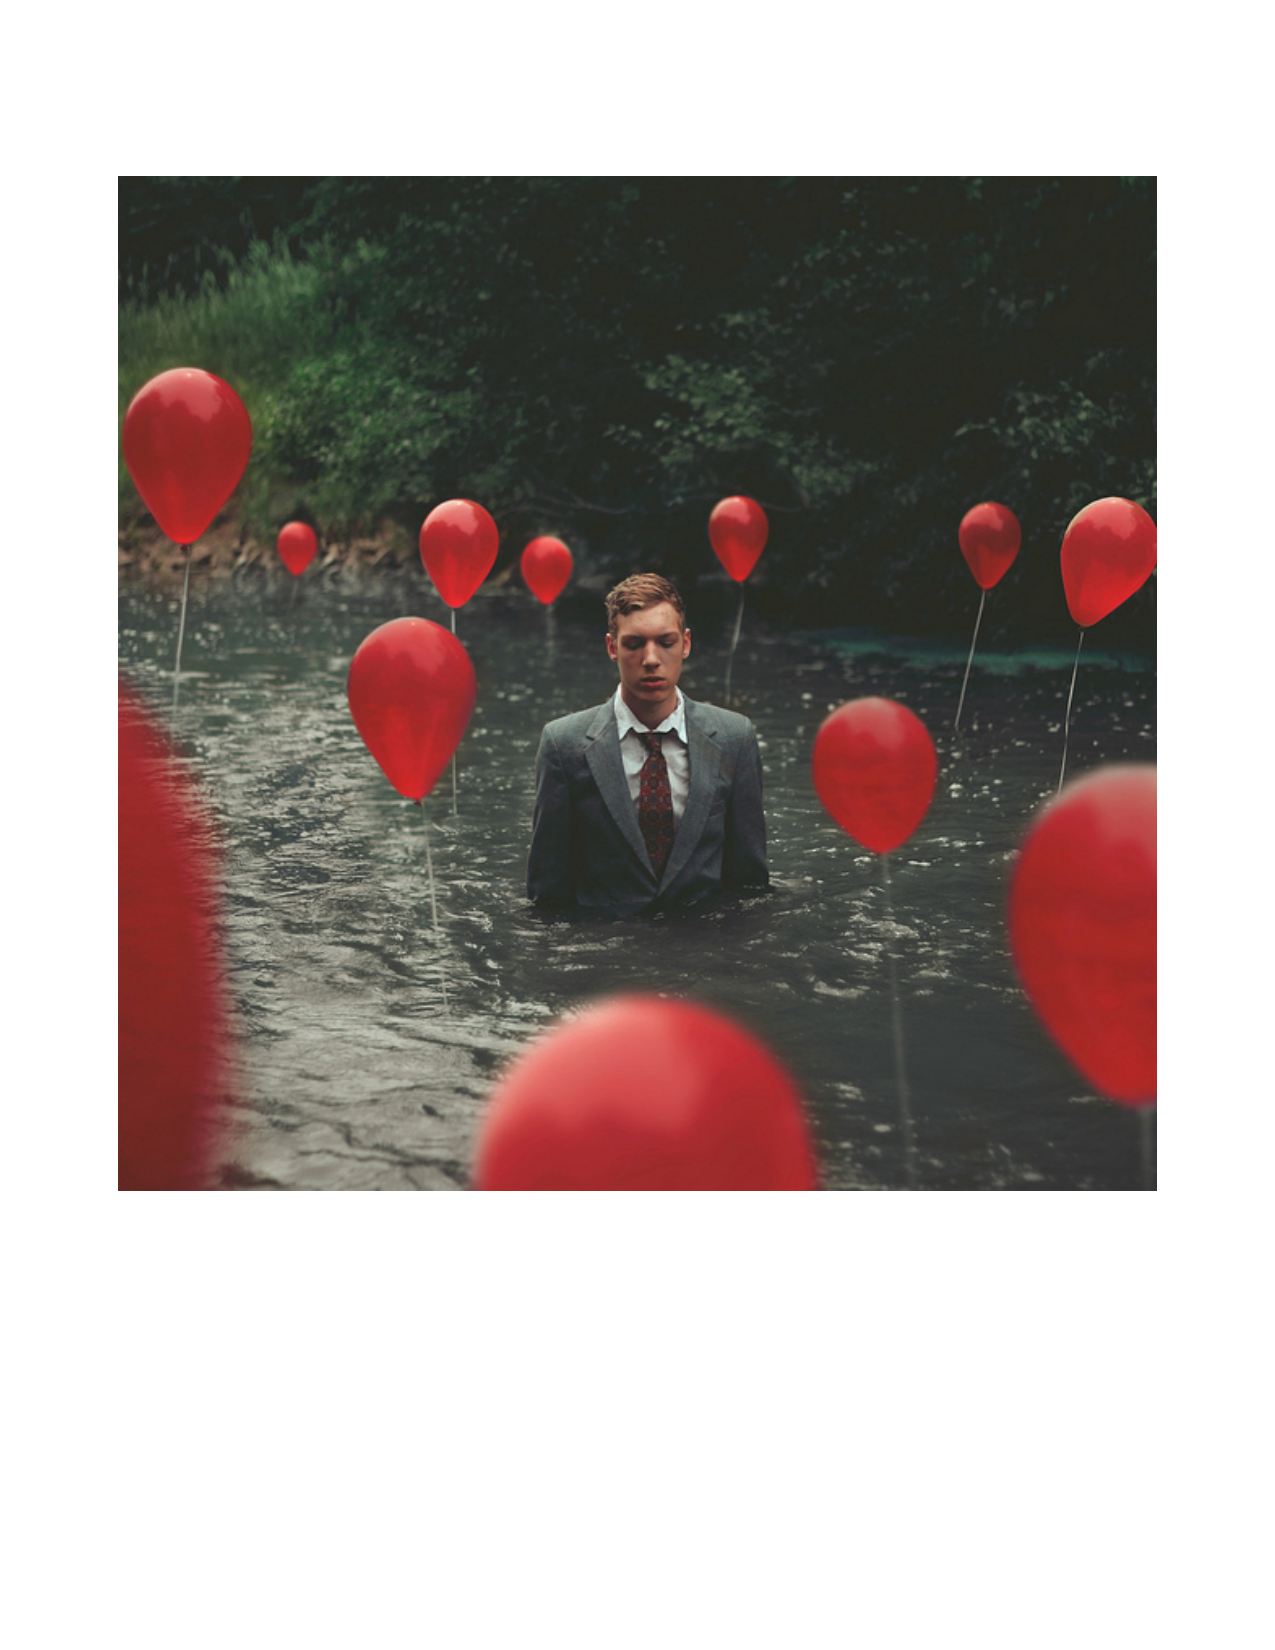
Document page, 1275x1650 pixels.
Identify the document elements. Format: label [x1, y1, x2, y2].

picture [118, 176, 1157, 1191]
